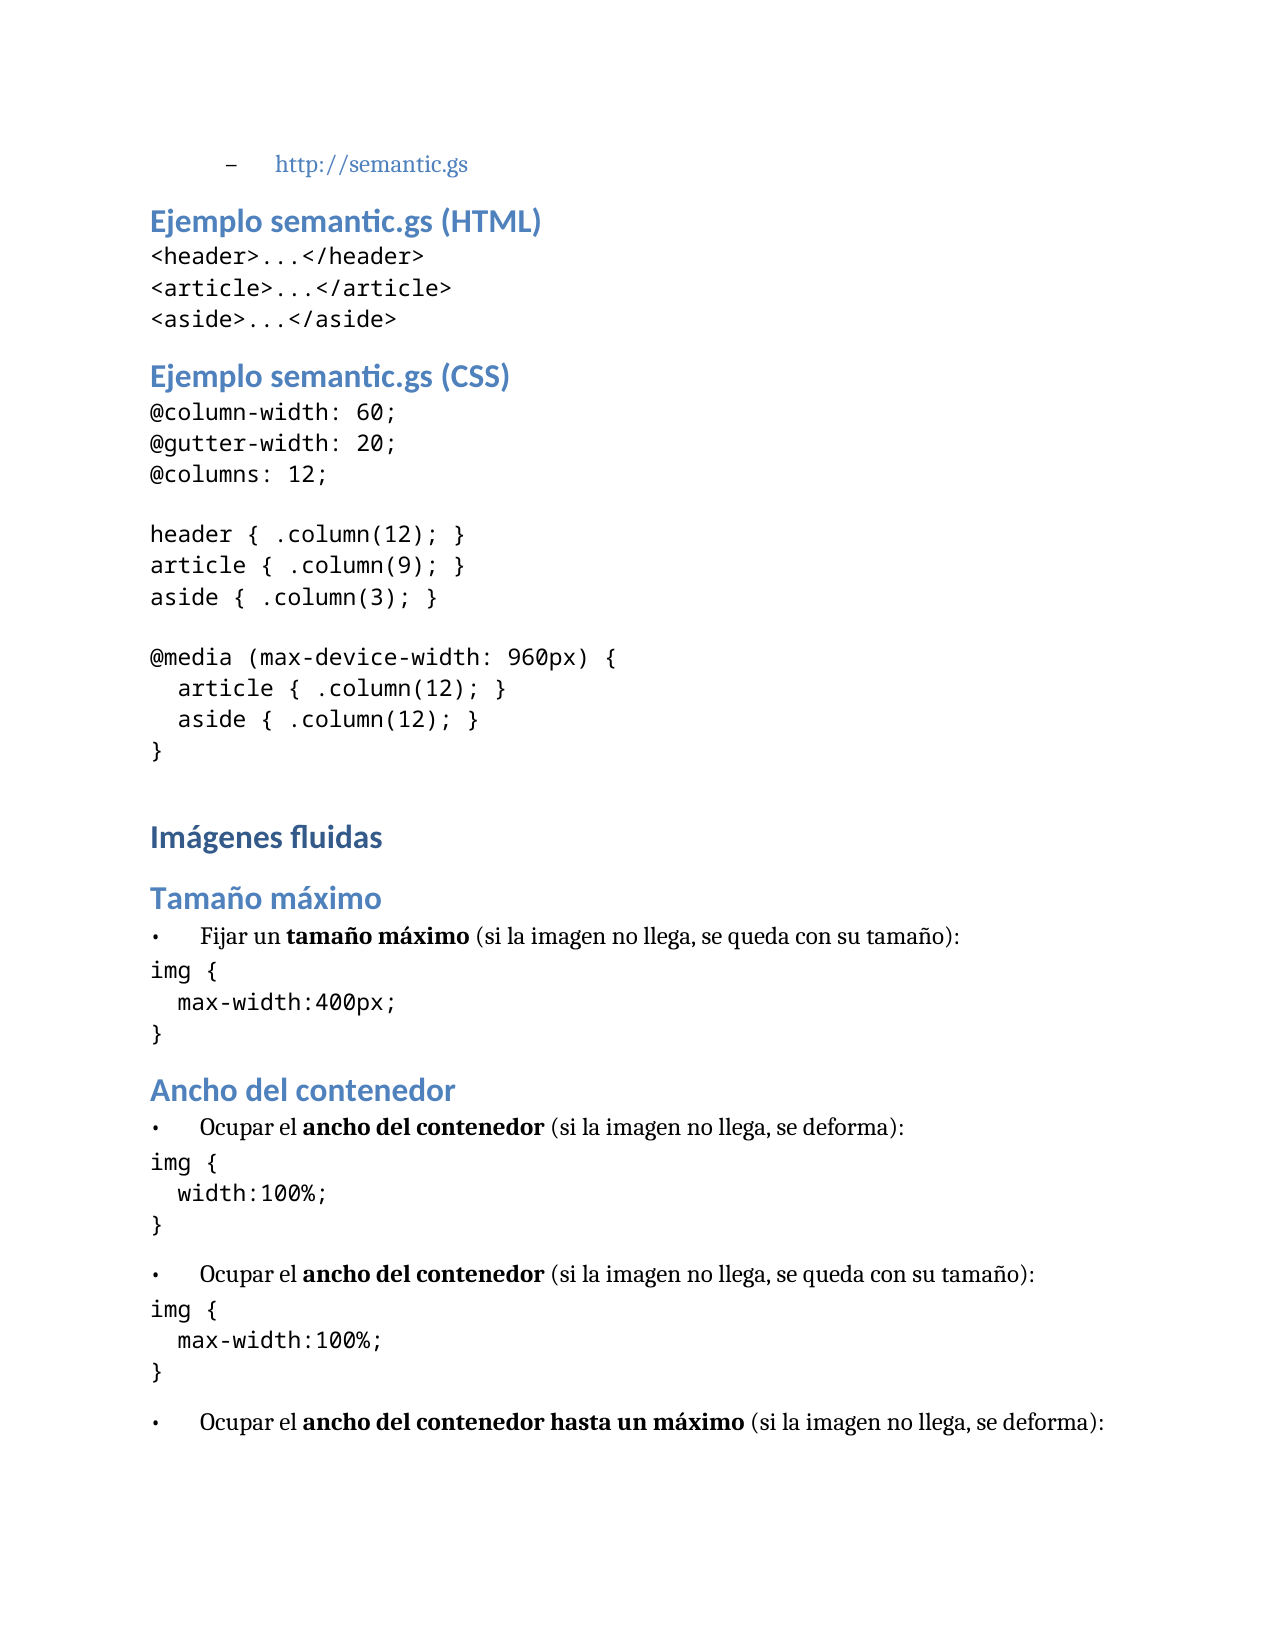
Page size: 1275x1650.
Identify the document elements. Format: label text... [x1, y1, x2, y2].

subtitle Ancho del contenedor [150, 1069, 1125, 1109]
text <header>...</header> <article>...</article> <aside>...</aside> [150, 240, 1125, 334]
text img { width:100%; } [150, 1146, 1125, 1239]
text img { max-width:400px; } [150, 954, 1125, 1048]
subtitle Ejemplo semantic.gs (CSS) [150, 355, 1125, 396]
list Fijar un tamaño máximo (si la imagen no llega, se queda con su tamaño): [150, 922, 1125, 950]
subtitle Tamaño máximo [150, 877, 1125, 918]
subtitle Ejemplo semantic.gs (HTML) [150, 199, 1125, 240]
text @column-width: 60; @gutter-width: 20; @columns: 12; header { .column(12); } article { .column(9); } aside { .column(3); } @media (max-device-width: 960px) { article { .column(12); } aside { .column(12); } } [150, 396, 1125, 766]
list Ocupar el ancho del contenedor (si la imagen no llega, se deforma): [150, 1113, 1125, 1142]
list Ocupar el ancho del contenedor hasta un máximo (si la imagen no llega, se deforma): [150, 1407, 1125, 1436]
list http://semantic.gs [225, 150, 1125, 179]
subtitle Imágenes fluidas [150, 816, 1125, 856]
text img { max-width:100%; } [150, 1293, 1125, 1387]
list Ocupar el ancho del contenedor (si la imagen no llega, se queda con su tamaño): [150, 1260, 1125, 1289]
